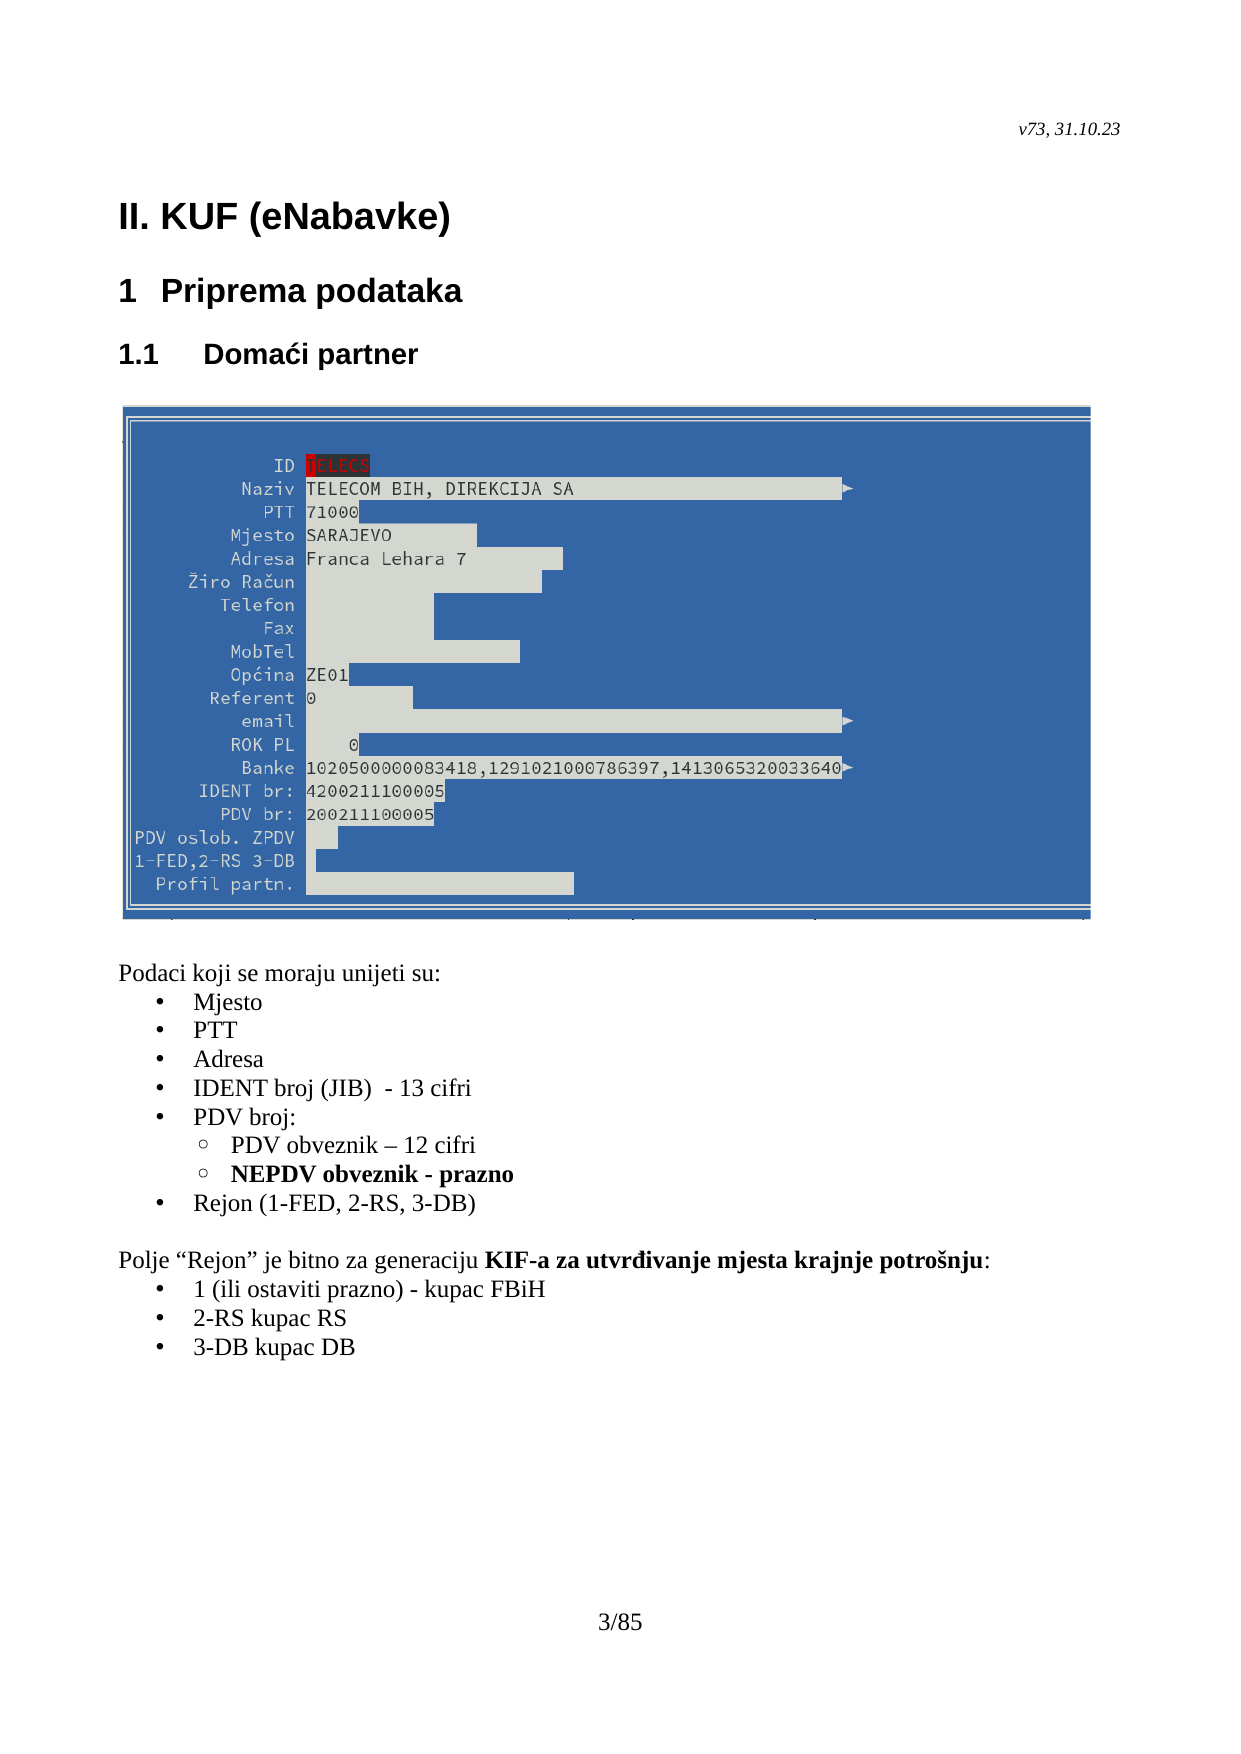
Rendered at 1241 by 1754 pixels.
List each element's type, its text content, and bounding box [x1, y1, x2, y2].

list PDV obveznik – 12 cifri [193, 1131, 1122, 1159]
text Podaci koji se moraju unijeti su: [118, 958, 1122, 987]
picture [122, 405, 1091, 920]
list 2-RS kupac RS [156, 1303, 1122, 1332]
subtitle Domaći partner [118, 337, 1122, 371]
subtitle Priprema podataka [118, 271, 1122, 310]
list 3-DB kupac DB [156, 1332, 1122, 1361]
list PDV broj: [156, 1102, 1122, 1131]
list Adresa [156, 1044, 1122, 1073]
list 1 (ili ostaviti prazno) - kupac FBiH [156, 1274, 1122, 1303]
list Mjesto [156, 987, 1122, 1016]
subtitle II. KUF (eNabavke) [118, 194, 1122, 238]
list Rejon (1-FED, 2-RS, 3-DB) [156, 1188, 1122, 1217]
list PTT [156, 1016, 1122, 1044]
text Polje “Rejon” je bitno za generaciju KIF-a za utvrđivanje mjesta krajnje potrošnju: [118, 1246, 1122, 1274]
list IDENT broj (JIB) - 13 cifri [156, 1073, 1122, 1102]
list NEPDV obveznik - prazno [193, 1159, 1122, 1188]
